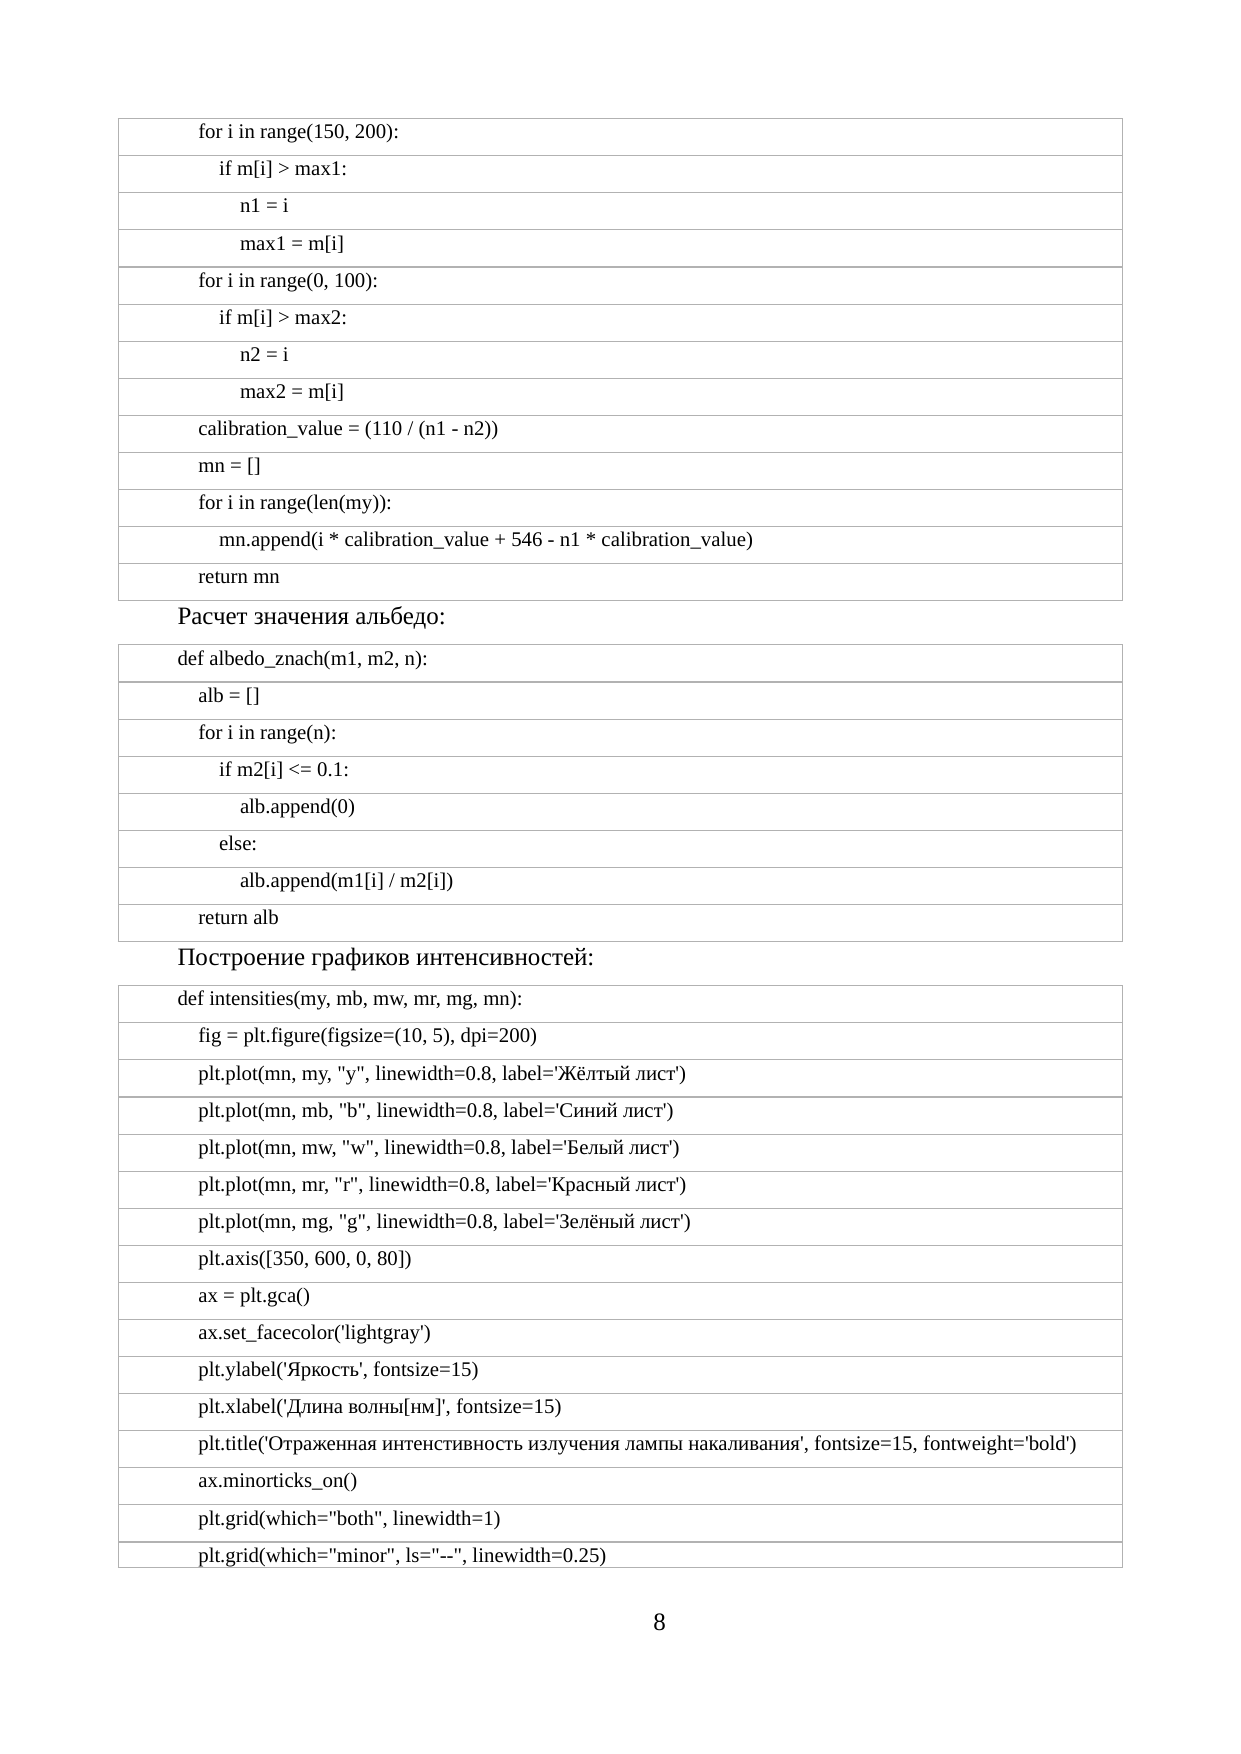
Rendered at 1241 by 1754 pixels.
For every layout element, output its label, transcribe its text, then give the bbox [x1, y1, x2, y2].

table_cell ax.set_facecolor('lightgray') [119, 1320, 1122, 1356]
table_cell for i in range(150, 200): [119, 119, 1122, 155]
table_cell for i in range(n): [119, 720, 1122, 756]
table_cell if m2[i] <= 0.1: [119, 757, 1122, 793]
table_cell plt.plot(mn, mb, "b", linewidth=0.8, label='Синий лист') [119, 1098, 1122, 1133]
table_cell calibration_value = (110 / (n1 - n2)) [119, 416, 1122, 452]
table_cell plt.axis([350, 600, 0, 80]) [119, 1246, 1122, 1282]
table_cell n2 = i [119, 342, 1122, 378]
table_cell if m[i] > max2: [119, 305, 1122, 341]
table_cell plt.plot(mn, my, "y", linewidth=0.8, label='Жёлтый лист') [119, 1060, 1122, 1096]
table_cell max2 = m[i] [119, 379, 1122, 415]
table_cell return alb [119, 905, 1122, 941]
table_cell fig = plt.figure(figsize=(10, 5), dpi=200) [119, 1023, 1122, 1059]
table_header def albedo_znach(m1, m2, n): [119, 645, 1122, 681]
text Расчет значения альбедо: [118, 601, 1122, 630]
table_cell plt.ylabel('Яркость', fontsize=15) [119, 1357, 1122, 1393]
table_cell ax = plt.gca() [119, 1283, 1122, 1319]
table_cell mn.append(i * calibration_value + 546 - n1 * calibration_value) [119, 527, 1122, 563]
table_cell if m[i] > max1: [119, 156, 1122, 192]
table_cell return mn [119, 564, 1122, 600]
table_cell plt.plot(mn, mg, "g", linewidth=0.8, label='Зелёный лист') [119, 1209, 1122, 1245]
table_cell alb.append(m1[i] / m2[i]) [119, 868, 1122, 904]
table_cell plt.grid(which="minor", ls="--", linewidth=0.25) [119, 1543, 1122, 1567]
table_cell else: [119, 831, 1122, 867]
table_cell plt.plot(mn, mw, "w", linewidth=0.8, label='Белый лист') [119, 1135, 1122, 1171]
table_cell for i in range(len(my)): [119, 490, 1122, 526]
table_cell plt.xlabel('Длина волны[нм]', fontsize=15) [119, 1394, 1122, 1430]
table_cell max1 = m[i] [119, 230, 1122, 266]
table_header def intensities(my, mb, mw, mr, mg, mn): [119, 986, 1122, 1022]
table_cell plt.title('Отраженная интенстивность излучения лампы накаливания', fontsize=15, fontweight='bold') [119, 1431, 1122, 1467]
table_cell ax.minorticks_on() [119, 1468, 1122, 1504]
table_cell n1 = i [119, 193, 1122, 229]
table_cell plt.plot(mn, mr, "r", linewidth=0.8, label='Красный лист') [119, 1172, 1122, 1208]
table_cell alb = [] [119, 683, 1122, 718]
table_cell alb.append(0) [119, 794, 1122, 830]
text Построение графиков интенсивностей: [118, 942, 1122, 971]
table_cell for i in range(0, 100): [119, 268, 1122, 303]
table_cell plt.grid(which="both", linewidth=1) [119, 1505, 1122, 1541]
table_cell mn = [] [119, 453, 1122, 489]
